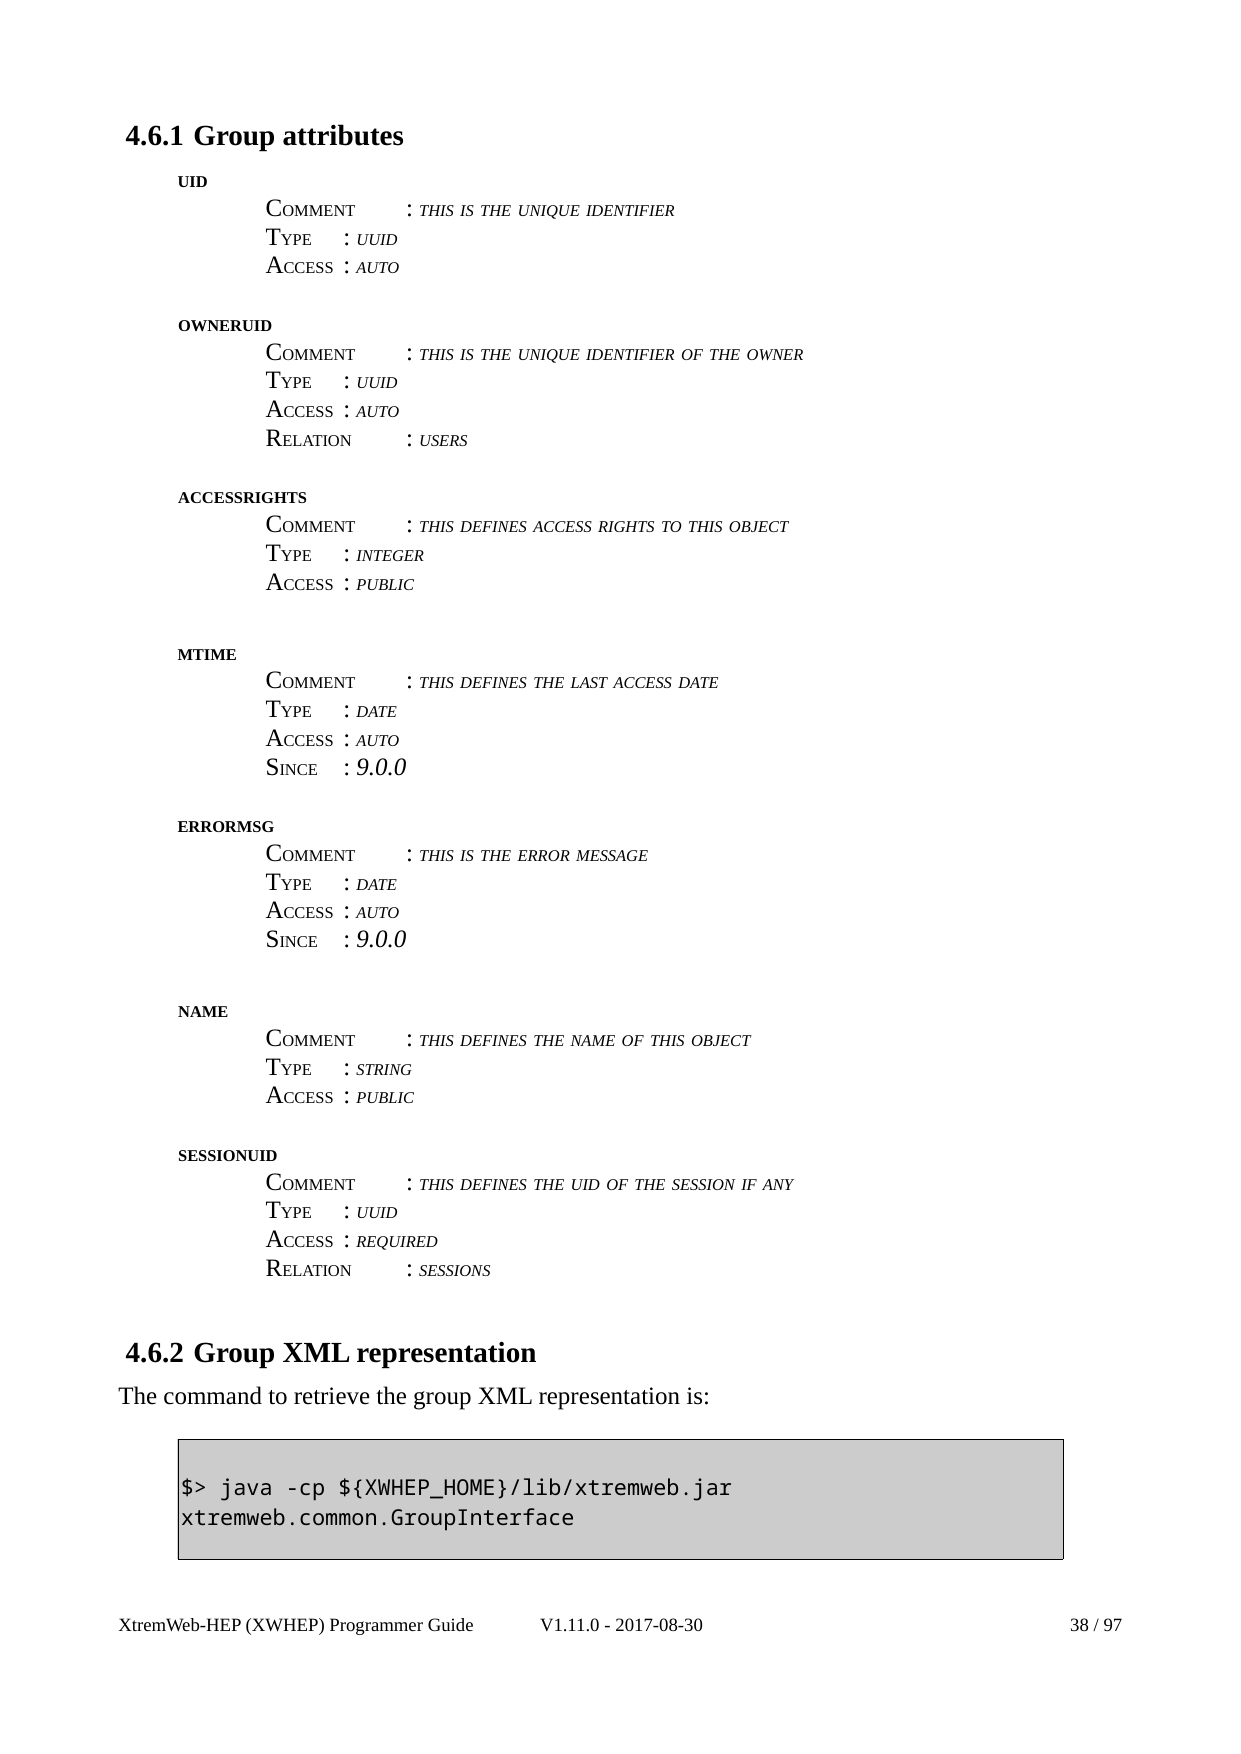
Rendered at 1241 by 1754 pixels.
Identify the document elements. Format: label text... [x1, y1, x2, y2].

text Type : uuid [265, 365, 1122, 394]
text Access : auto [265, 895, 1122, 924]
text $> java -cp ${XWHEP_HOME}/lib/xtremweb.jar xtremweb.common.GroupInterface [179, 1469, 1063, 1528]
text Since : 9.0.0 [265, 924, 1122, 953]
text Comment : this is the unique identifier of the owner [265, 337, 1122, 365]
text Access : public [265, 567, 1122, 595]
text Access : auto [265, 723, 1122, 752]
text Type : string [265, 1052, 1122, 1080]
text Type : date [265, 694, 1122, 723]
text uid [177, 164, 1122, 193]
text accessrights [178, 480, 1122, 509]
text name [178, 994, 1122, 1023]
text sessionuid [178, 1138, 1122, 1167]
subtitle Group attributes [118, 118, 1122, 152]
text Access : public [265, 1080, 1122, 1109]
text Access : auto [265, 250, 1122, 279]
text Type : date [265, 867, 1122, 895]
text Type : uuid [265, 1195, 1122, 1224]
text Relation : sessions [265, 1253, 1122, 1282]
text Comment : this defines the last access date [265, 665, 1122, 694]
text Type : uuid [265, 222, 1122, 250]
text Comment : this is the unique identifier [265, 193, 1122, 222]
text Comment : this defines the name of this object [265, 1023, 1122, 1052]
text errormsg [177, 809, 1122, 838]
text Since : 9.0.0 [265, 752, 1122, 780]
text Relation : users [265, 423, 1122, 452]
text Comment : this is the error message [265, 838, 1122, 867]
text Type : integer [265, 538, 1122, 567]
text Comment : this defines access rights to this object [265, 509, 1122, 538]
text Comment : this defines the uid of the session if any [265, 1167, 1122, 1195]
text owneruid [178, 308, 1122, 337]
text Access : required [265, 1224, 1122, 1253]
subtitle Group XML representation [118, 1335, 1122, 1369]
text Access : auto [265, 394, 1122, 423]
text mtime [177, 637, 1122, 665]
text The command to retrieve the group XML representation is: [118, 1381, 1122, 1410]
